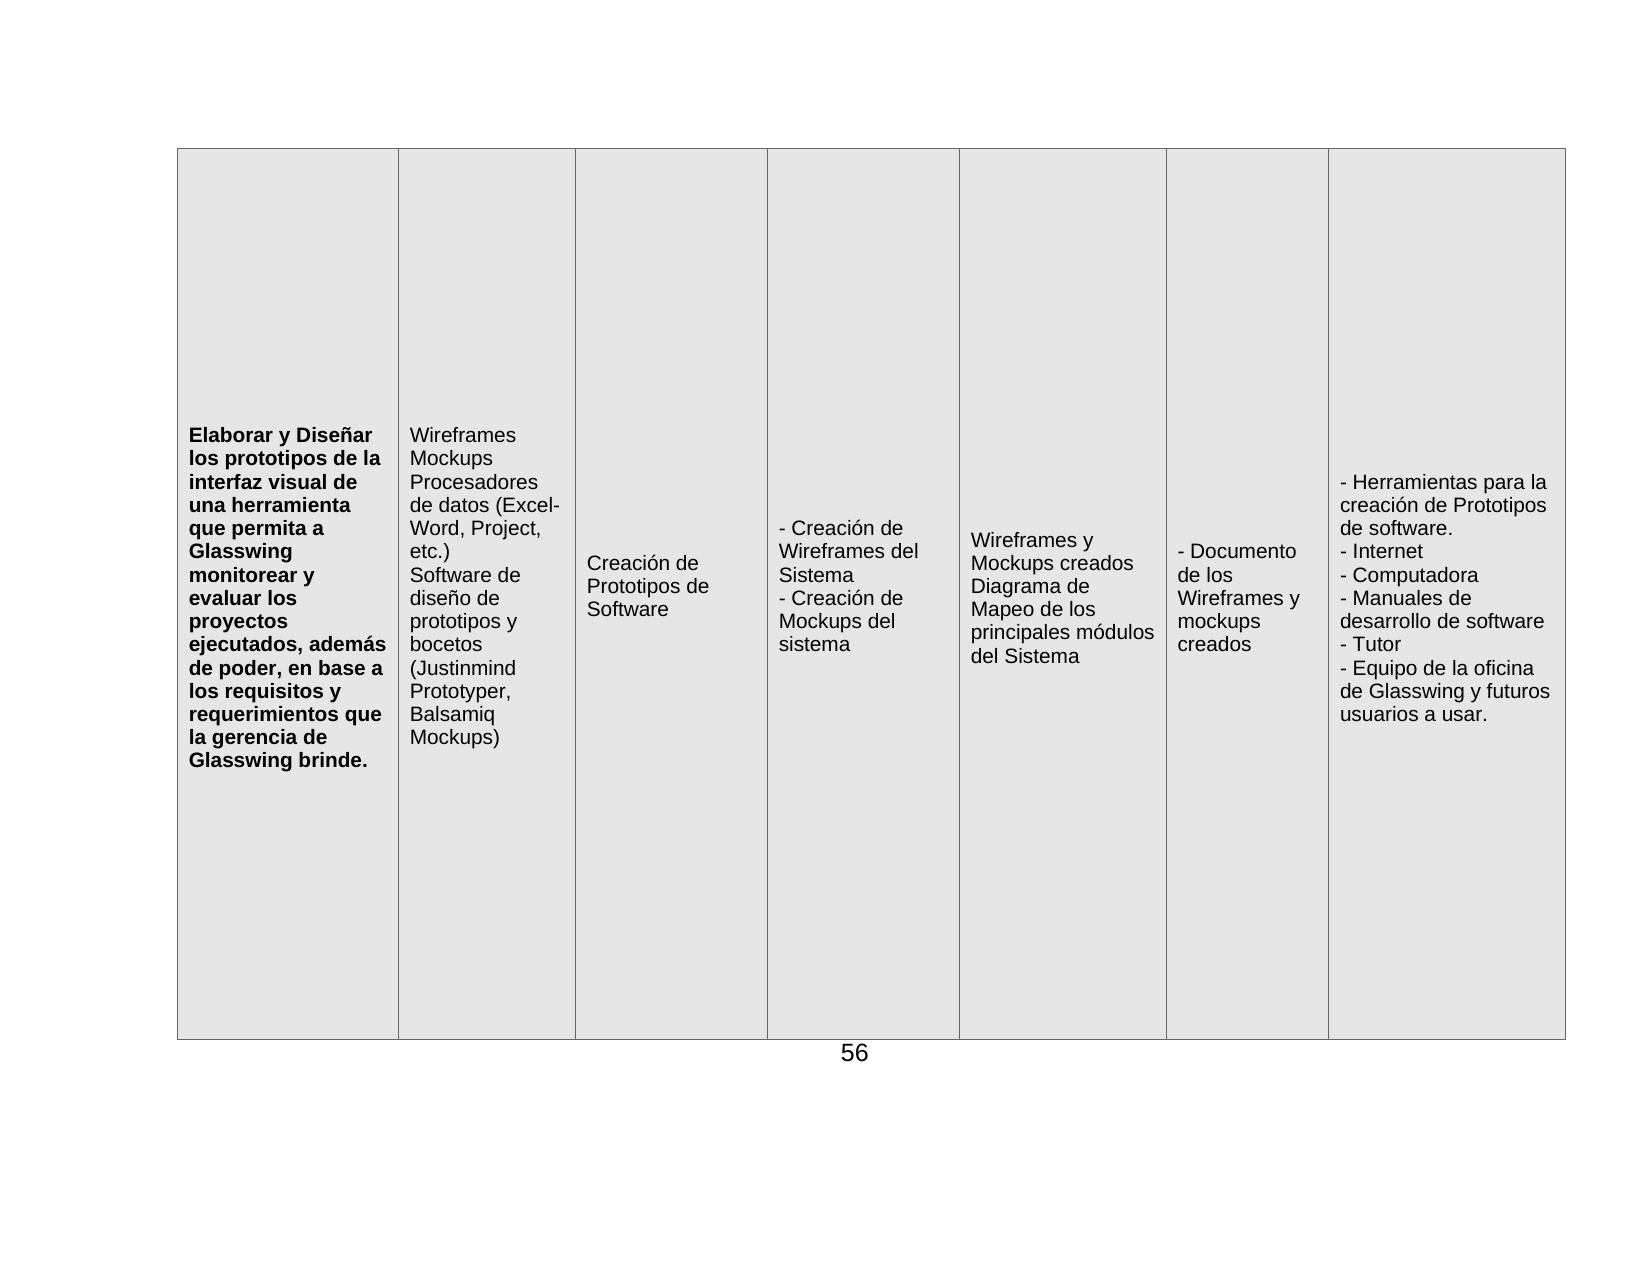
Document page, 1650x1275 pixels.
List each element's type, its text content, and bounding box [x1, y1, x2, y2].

table_cell Wireframes y Mockups creados Diagrama de Mapeo de los principales módulos del Sistema [960, 149, 1166, 1039]
table_cell - Herramientas para la creación de Prototipos de software. - Internet - Computadora - Manuales de desarrollo de software - Tutor - Equipo de la oficina de Glasswing y futuros usuarios a usar. [1329, 149, 1565, 1039]
table_cell - Creación de Wireframes del Sistema - Creación de Mockups del sistema [768, 149, 959, 1039]
table_cell Wireframes Mockups Procesadores de datos (Excel- Word, Project, etc.) Software de diseño de prototipos y bocetos (Justinmind Prototyper, Balsamiq Mockups) [399, 149, 575, 1039]
table_cell Elaborar y Diseñar los prototipos de la interfaz visual de una herramienta que permita a Glasswing monitorear y evaluar los proyectos ejecutados, además de poder, en base a los requisitos y requerimientos que la gerencia de Glasswing brinde. [178, 149, 398, 1039]
table_cell - Documento de los Wireframes y mockups creados [1167, 149, 1328, 1039]
table_cell Creación de Prototipos de Software [576, 149, 767, 1039]
